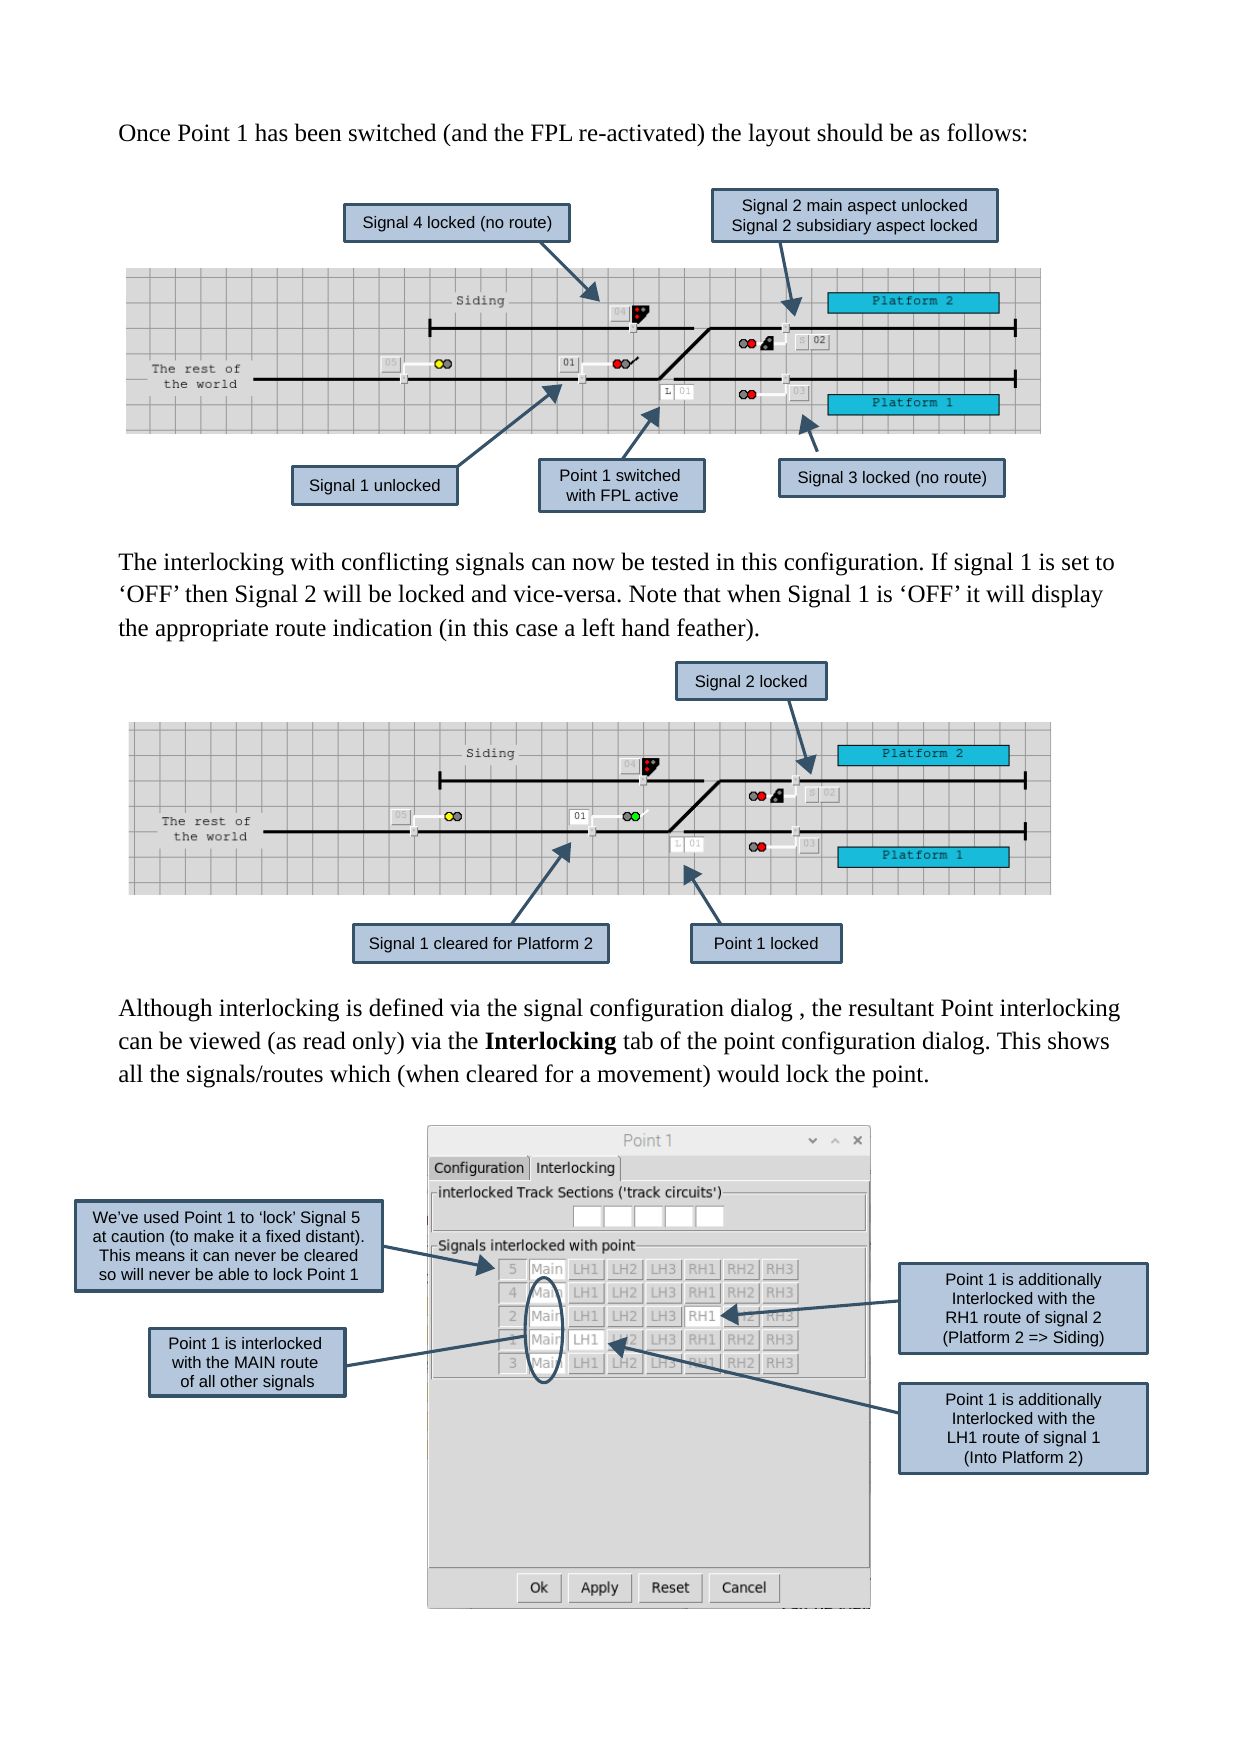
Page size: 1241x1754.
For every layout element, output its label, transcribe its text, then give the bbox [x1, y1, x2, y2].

text Although interlocking is defined via the signal configuration dialog , the resultant Point interlocking can be viewed (as read only) via the Interlocking tab of the point configuration dialog. This shows all the signals/routes which (when cleared for a movement) would lock the point. [118, 993, 1122, 1088]
picture [128, 722, 1052, 895]
picture [527, 1280, 561, 1380]
picture [427, 1125, 871, 1609]
picture [126, 268, 1041, 434]
text Once Point 1 has been switched (and the FPL re-activated) the layout should be as follows: [118, 118, 1122, 147]
text The interlocking with conflicting signals can now be tested in this configuration. If signal 1 is set to ‘OFF’ then Signal 2 will be locked and vice-versa. Note that when Signal 1 is ‘OFF’ it will display the appropriate route indication (in this case a left hand feather). [118, 547, 1122, 641]
